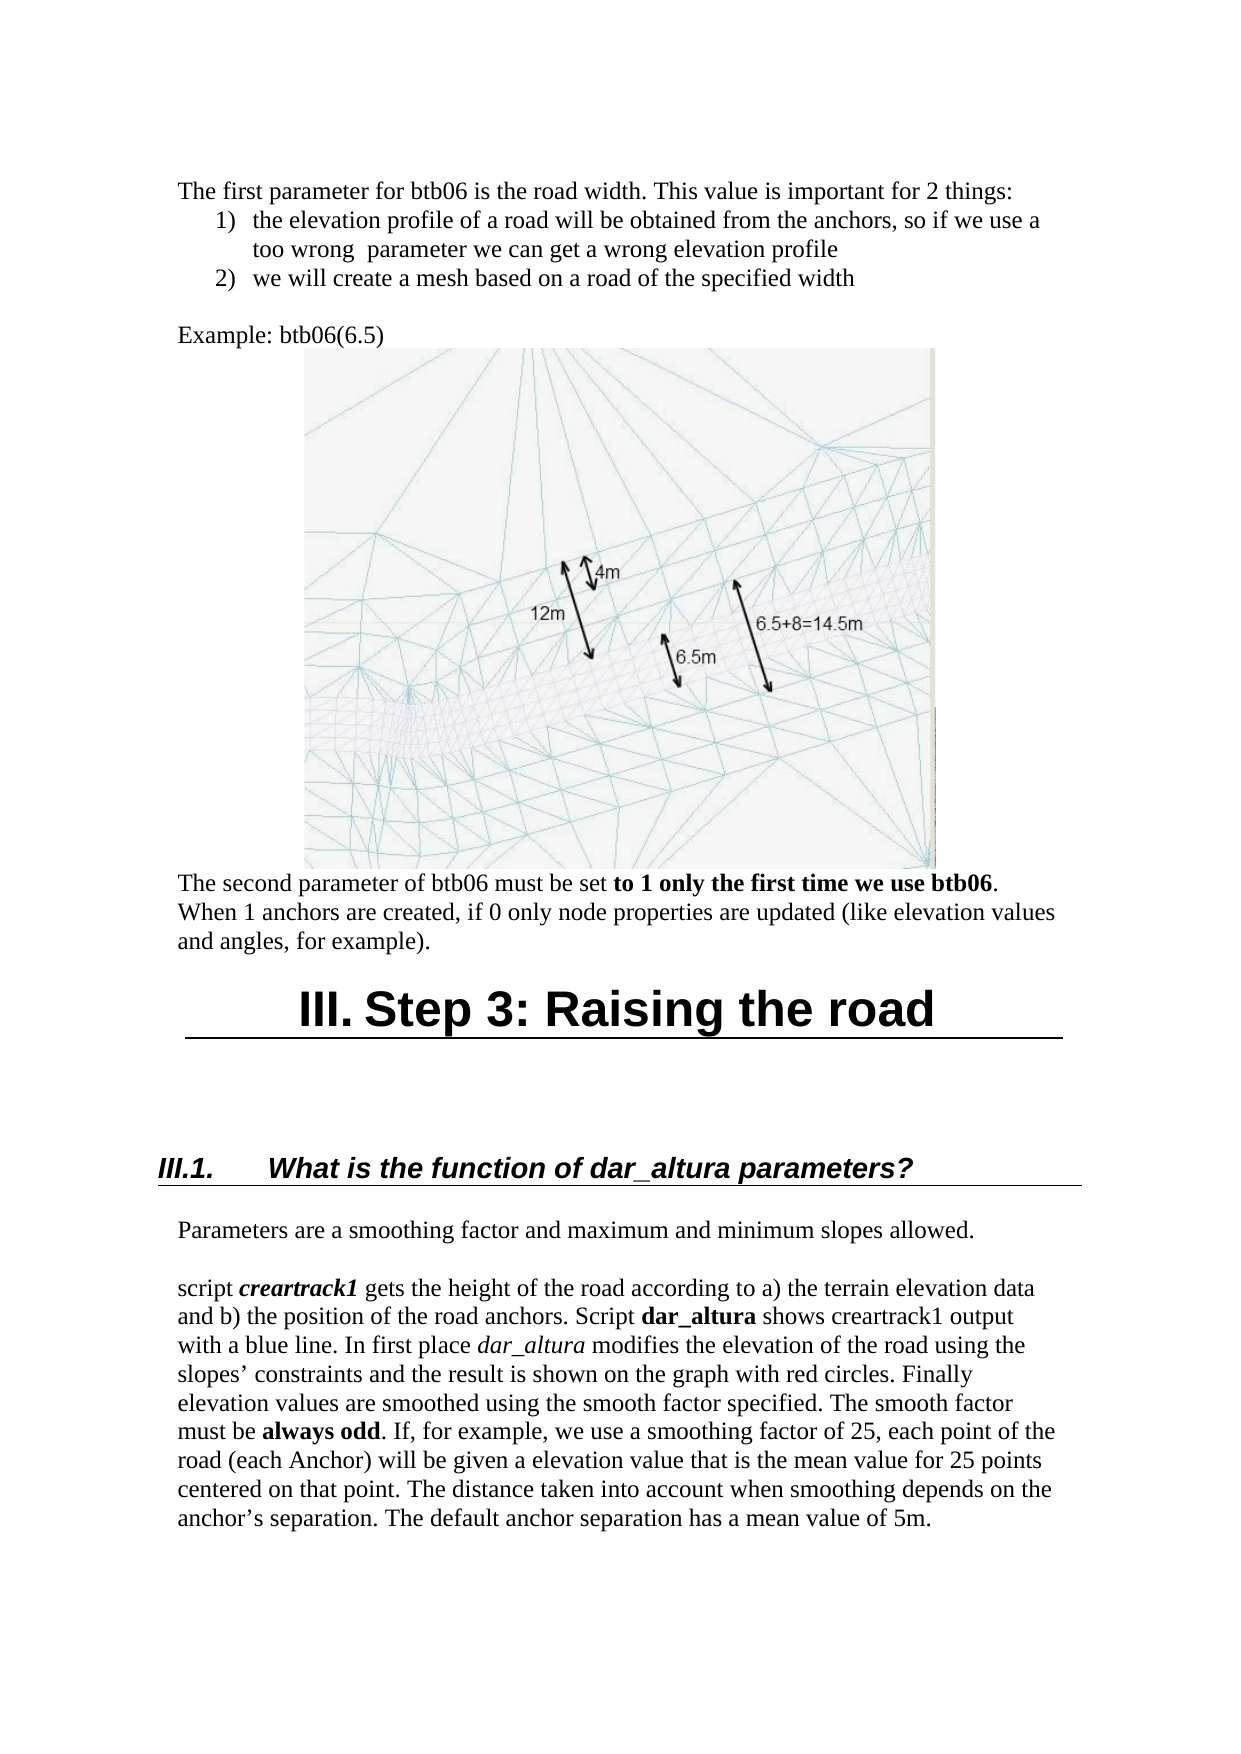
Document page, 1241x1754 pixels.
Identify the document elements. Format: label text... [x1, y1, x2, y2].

subtitle What is the function of dar_altura parameters? [158, 1151, 1082, 1185]
text Example: btb06(6.5) [177, 320, 1063, 349]
list the elevation profile of a road will be obtained from the anchors, so if we use a too wrong parameter we can get a wrong elevation profile [215, 205, 1063, 263]
subtitle Step 3: Raising the road [185, 979, 1063, 1037]
list we will create a mesh based on a road of the specified width [215, 263, 1063, 291]
text The first parameter for btb06 is the road width. This value is important for 2 things: [177, 176, 1063, 205]
text The second parameter of btb06 must be set to 1 only the first time we use btb06. When 1 anchors are created, if 0 only node properties are updated (like elevation values and angles, for example). [177, 349, 1063, 954]
text Parameters are a smoothing factor and maximum and minimum slopes allowed. script creartrack1 gets the height of the road according to a) the terrain elevation data and b) the position of the road anchors. Script dar_altura shows creartrack1 output with a blue line. In first place dar_altura modifies the elevation of the road using the slopes’ constraints and the result is shown on the graph with red circles. Finally elevation values are smoothed using the smooth factor specified. The smooth factor must be always odd. If, for example, we use a smoothing factor of 25, each point of the road (each Anchor) will be given a elevation value that is the mean value for 25 points centered on that point. The distance taken into account when smoothing depends on the anchor’s separation. The default anchor separation has a mean value of 5m. [177, 1215, 1063, 1560]
